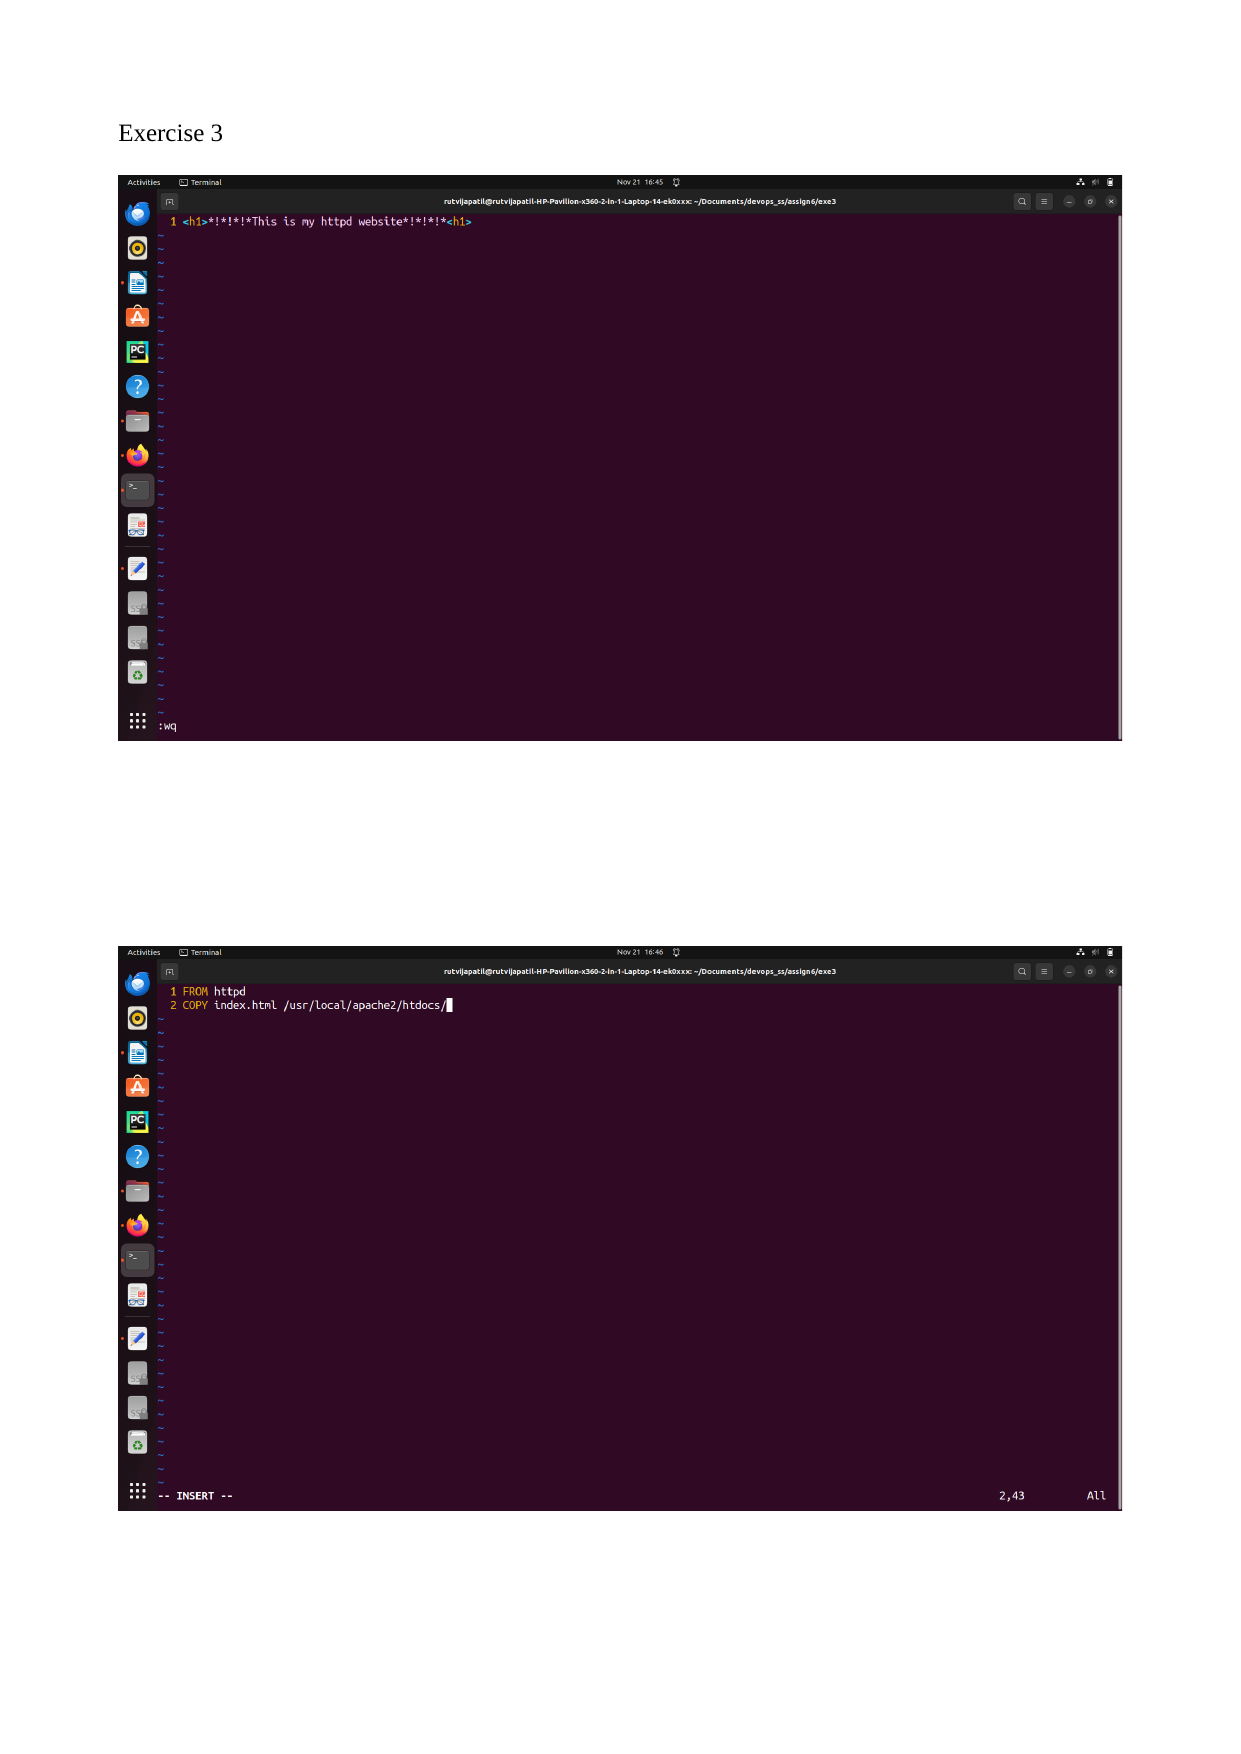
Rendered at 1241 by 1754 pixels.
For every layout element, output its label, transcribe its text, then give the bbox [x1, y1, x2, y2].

picture [118, 175, 1123, 741]
text Exercise 3 [118, 118, 1122, 147]
picture [118, 946, 1123, 1511]
